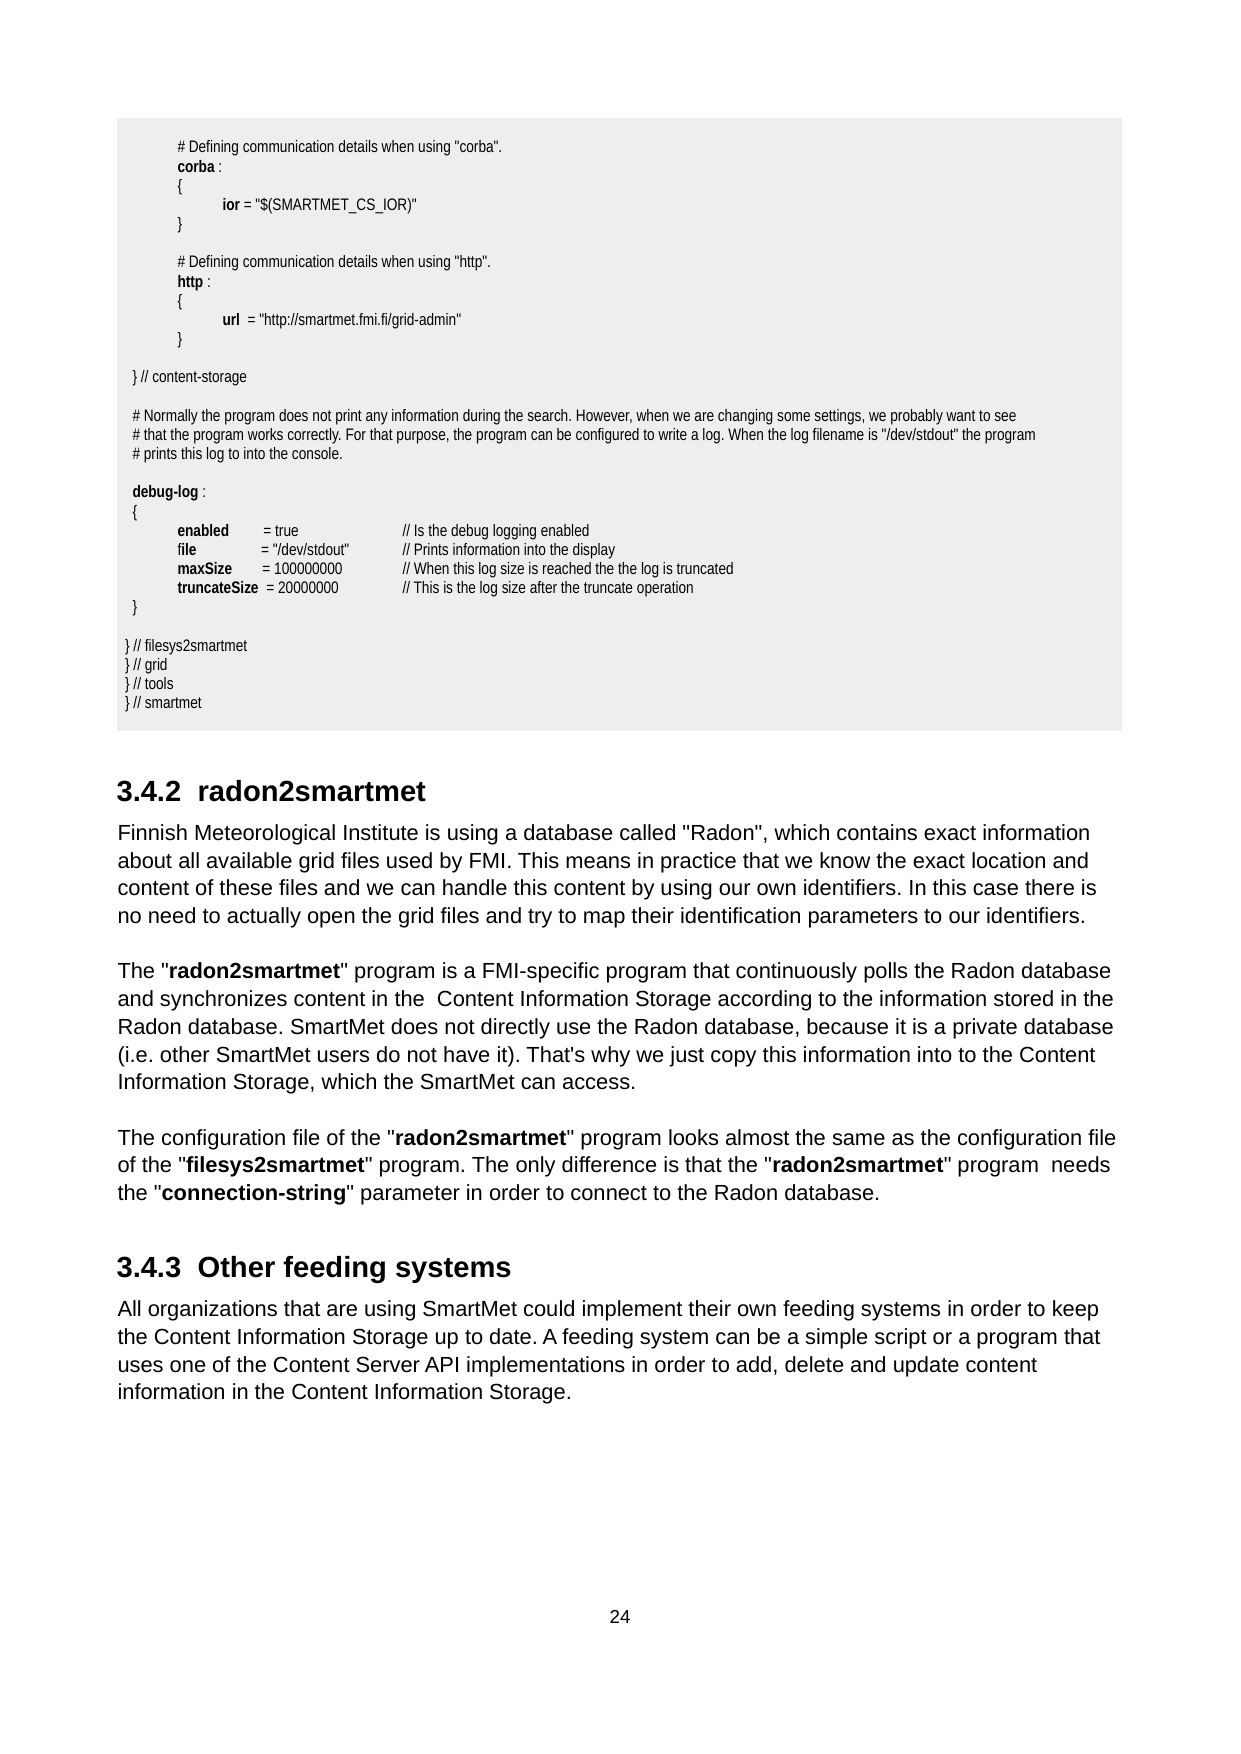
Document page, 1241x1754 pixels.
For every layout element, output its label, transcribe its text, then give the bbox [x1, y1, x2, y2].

text } [117, 597, 1122, 616]
text debug-log : [117, 482, 1122, 501]
text # prints this log to into the console. [117, 444, 1122, 463]
text { [117, 176, 1122, 195]
text corba : [117, 156, 1122, 176]
text # Defining communication details when using "http". [117, 252, 1122, 271]
text The configuration file of the "radon2smartmet" program looks almost the same as the configuration file of the "filesys2smartmet" program. The only difference is that the "radon2smartmet" program needs the "connection-string" parameter in order to connect to the Radon database. [117, 1124, 1122, 1205]
subtitle Other feeding systems [108, 1250, 1122, 1283]
text enabled = true // Is the debug logging enabled [117, 521, 1122, 540]
text { [117, 291, 1122, 310]
text } // grid [117, 655, 1122, 674]
text } // content-storage [117, 367, 1122, 386]
text truncateSize = 20000000 // This is the log size after the truncate operation [117, 578, 1122, 597]
text The "radon2smartmet" program is a FMI-specific program that continuously polls the Radon database and synchronizes content in the Content Information Storage according to the information stored in the Radon database. SmartMet does not directly use the Radon database, because it is a private database (i.e. other SmartMet users do not have it). That's why we just copy this information into to the Content Information Storage, which the SmartMet can access. [117, 958, 1122, 1094]
text } // filesys2smartmet [117, 636, 1122, 655]
text } [117, 214, 1122, 233]
text Finnish Meteorological Institute is using a database called "Radon", which contains exact information about all available grid files used by FMI. This means in practice that we know the exact location and content of these files and we can handle this content by using our own identifiers. In this case there is no need to actually open the grid files and try to map their identification parameters to our identifiers. [117, 820, 1122, 928]
text { [117, 501, 1122, 521]
subtitle radon2smartmet [108, 774, 1122, 807]
text ior = "$(SMARTMET_CS_IOR)" [117, 195, 1122, 214]
text maxSize = 100000000 // When this log size is reached the the log is truncated [117, 559, 1122, 578]
text All organizations that are using SmartMet could implement their own feeding systems in order to keep the Content Information Storage up to date. A feeding system can be a simple script or a program that uses one of the Content Server API implementations in order to add, delete and update content information in the Content Information Storage. [117, 1296, 1122, 1404]
text file = "/dev/stdout" // Prints information into the display [117, 540, 1122, 559]
text # Defining communication details when using "corba". [117, 137, 1122, 156]
text } // smartmet [117, 693, 1122, 712]
text # that the program works correctly. For that purpose, the program can be configured to write a log. When the log filename is "/dev/stdout" the program [117, 425, 1122, 444]
text } [117, 329, 1122, 348]
text http : [117, 271, 1122, 291]
text # Normally the program does not print any information during the search. However, when we are changing some settings, we probably want to see [117, 406, 1122, 425]
text url = "http://smartmet.fmi.fi/grid-admin" [117, 310, 1122, 329]
text } // tools [117, 674, 1122, 693]
